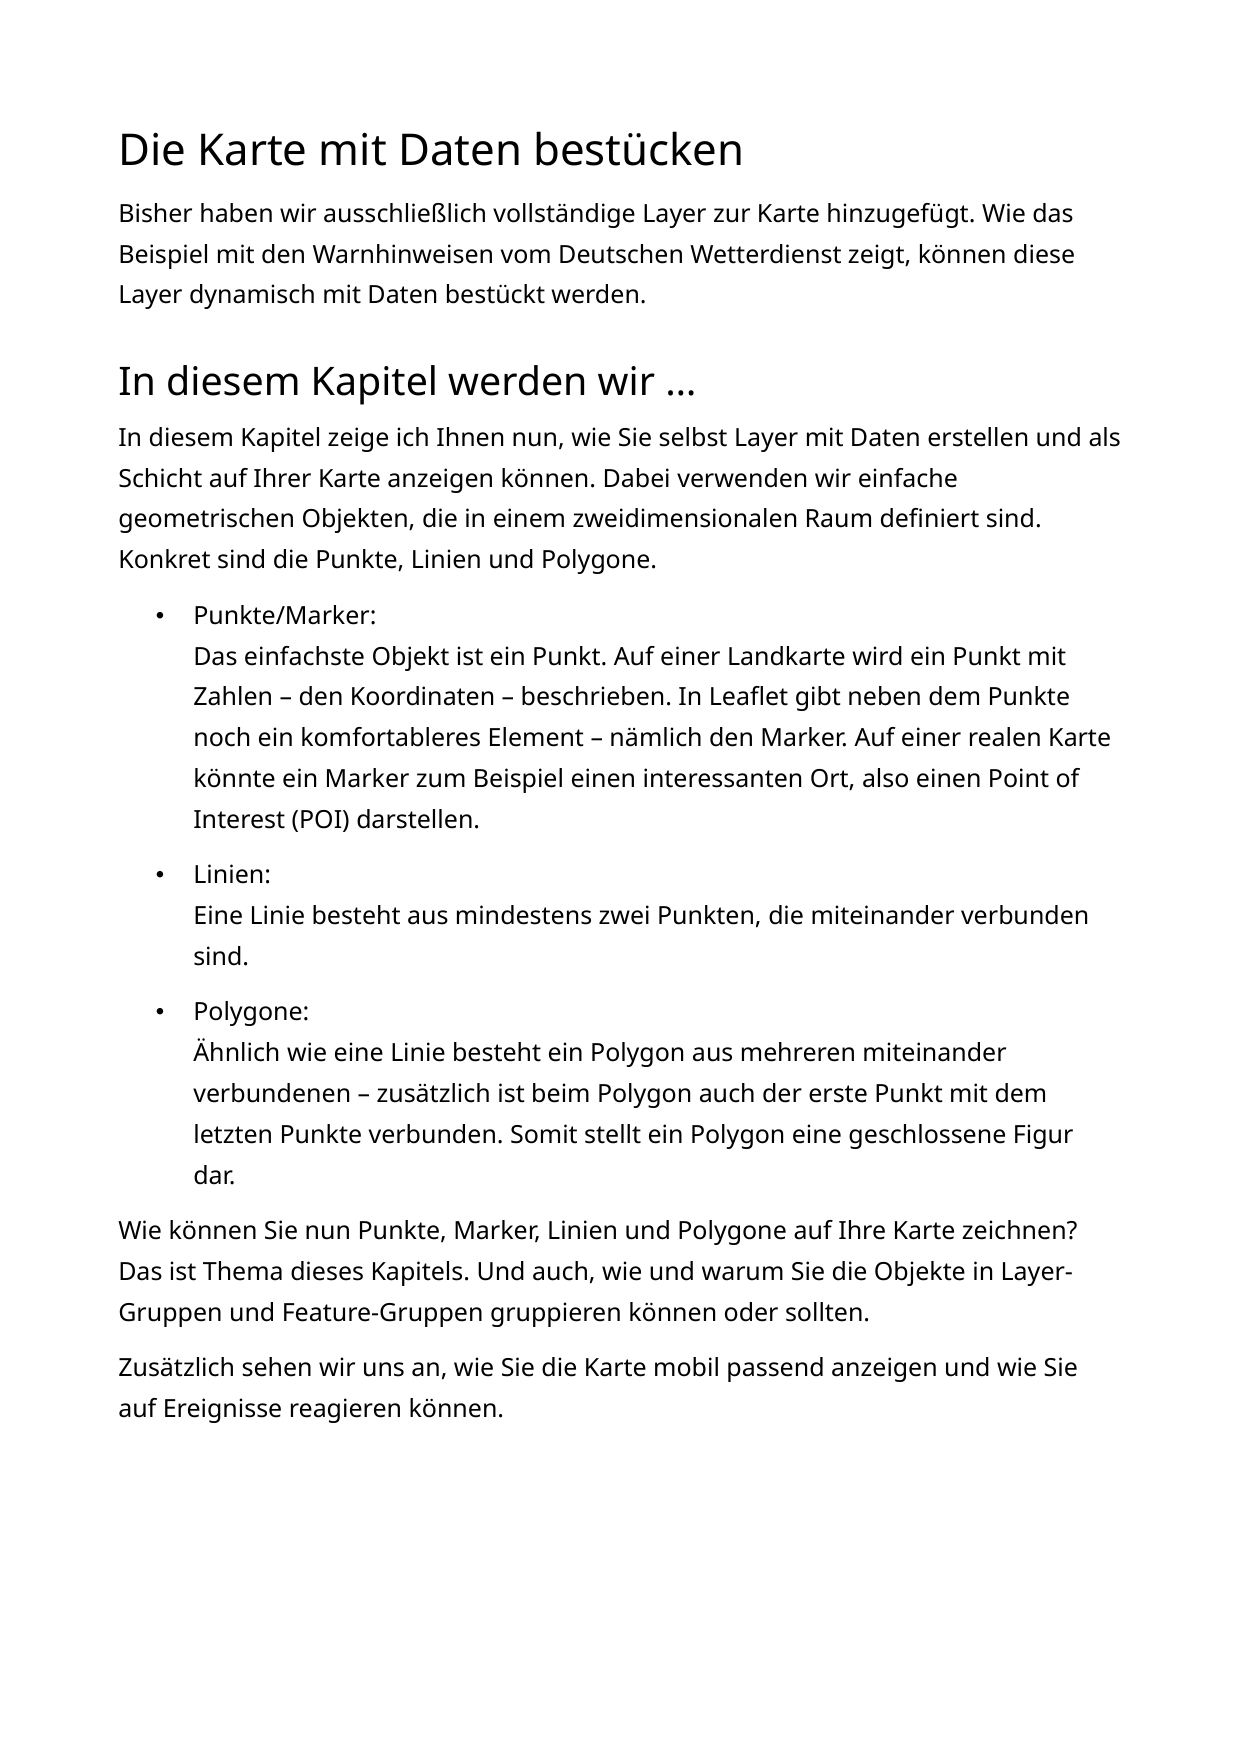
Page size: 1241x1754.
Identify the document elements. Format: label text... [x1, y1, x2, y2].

list Punkte/Marker: Das einfachste Objekt ist ein Punkt. Auf einer Landkarte wird ein Punkt mit Zahlen – den Koordinaten – beschrieben. In Leaflet gibt neben dem Punkte noch ein komfortableres Element – nämlich den Marker. Auf einer realen Karte könnte ein Marker zum Beispiel einen interessanten Ort, also einen Point of Interest (POI) darstellen. [156, 597, 1122, 836]
text Bisher haben wir ausschließlich vollständige Layer zur Karte hinzugefügt. Wie das Beispiel mit den Warnhinweisen vom Deutschen Wetterdienst zeigt, können diese Layer dynamisch mit Daten bestückt werden. [118, 195, 1122, 311]
text Zusätzlich sehen wir uns an, wie Sie die Karte mobil passend anzeigen und wie Sie auf Ereignisse reagieren können. [118, 1350, 1122, 1425]
text In diesem Kapitel zeige ich Ihnen nun, wie Sie selbst Layer mit Daten erstellen und als Schicht auf Ihrer Karte anzeigen können. Dabei verwenden wir einfache geometrischen Objekten, die in einem zweidimensionalen Raum definiert sind. Konkret sind die Punkte, Linien und Polygone. [118, 419, 1122, 576]
subtitle Die Karte mit Daten bestücken [118, 118, 1122, 178]
list Linien: Eine Linie besteht aus mindestens zwei Punkten, die miteinander verbunden sind. [156, 857, 1122, 973]
text Wie können Sie nun Punkte, Marker, Linien und Polygone auf Ihre Karte zeichnen? Das ist Thema dieses Kapitels. Und auch, wie und warum Sie die Objekte in Layer-Gruppen und Feature-Gruppen gruppieren können oder sollten. [118, 1213, 1122, 1328]
list Polygone: Ähnlich wie eine Linie besteht ein Polygon aus mehreren miteinander verbundenen – zusätzlich ist beim Polygon auch der erste Punkt mit dem letzten Punkte verbunden. Somit stellt ein Polygon eine geschlossene Figur dar. [156, 994, 1122, 1191]
subtitle In diesem Kapitel werden wir … [118, 353, 1122, 407]
